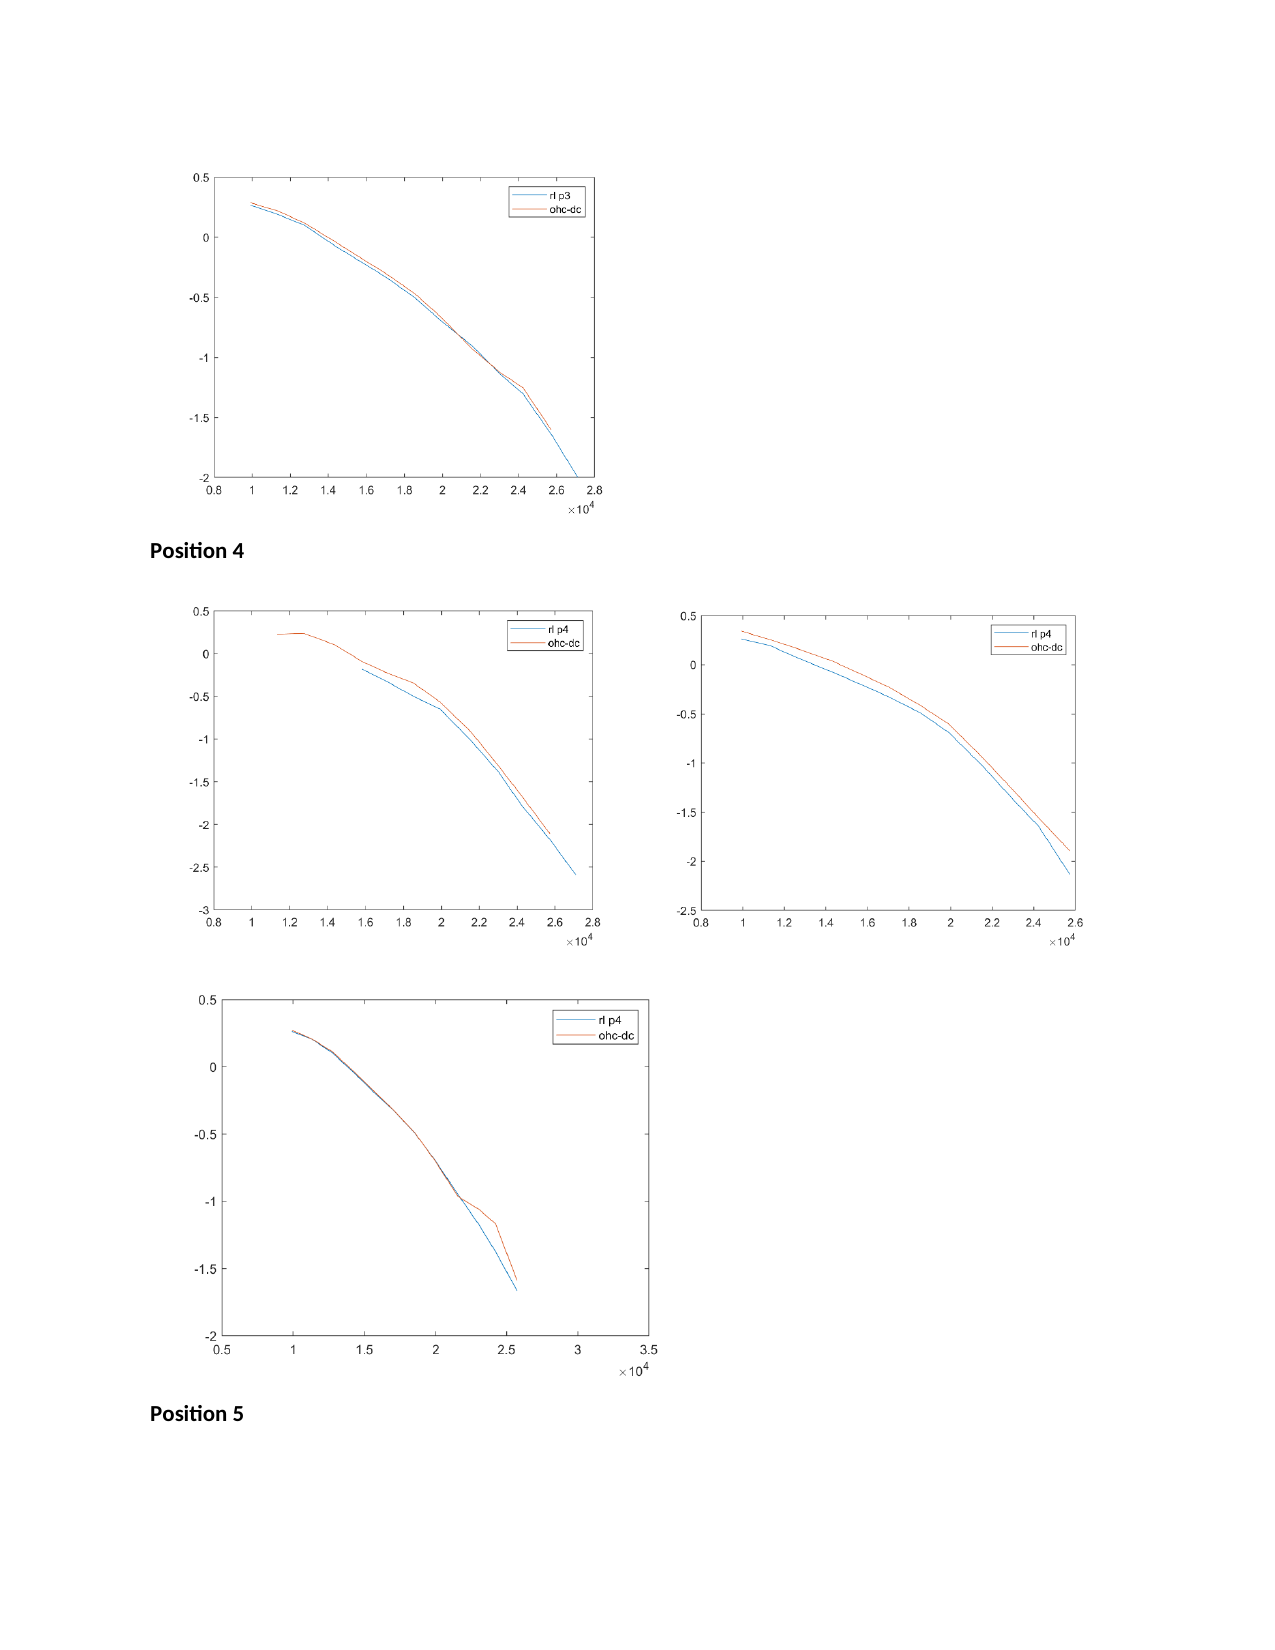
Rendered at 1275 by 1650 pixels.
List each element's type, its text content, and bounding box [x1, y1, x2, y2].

picture [150, 583, 1121, 950]
text Position 4 [150, 536, 1125, 564]
picture [150, 150, 641, 518]
text Position 5 [150, 1399, 1125, 1428]
picture [150, 968, 700, 1381]
